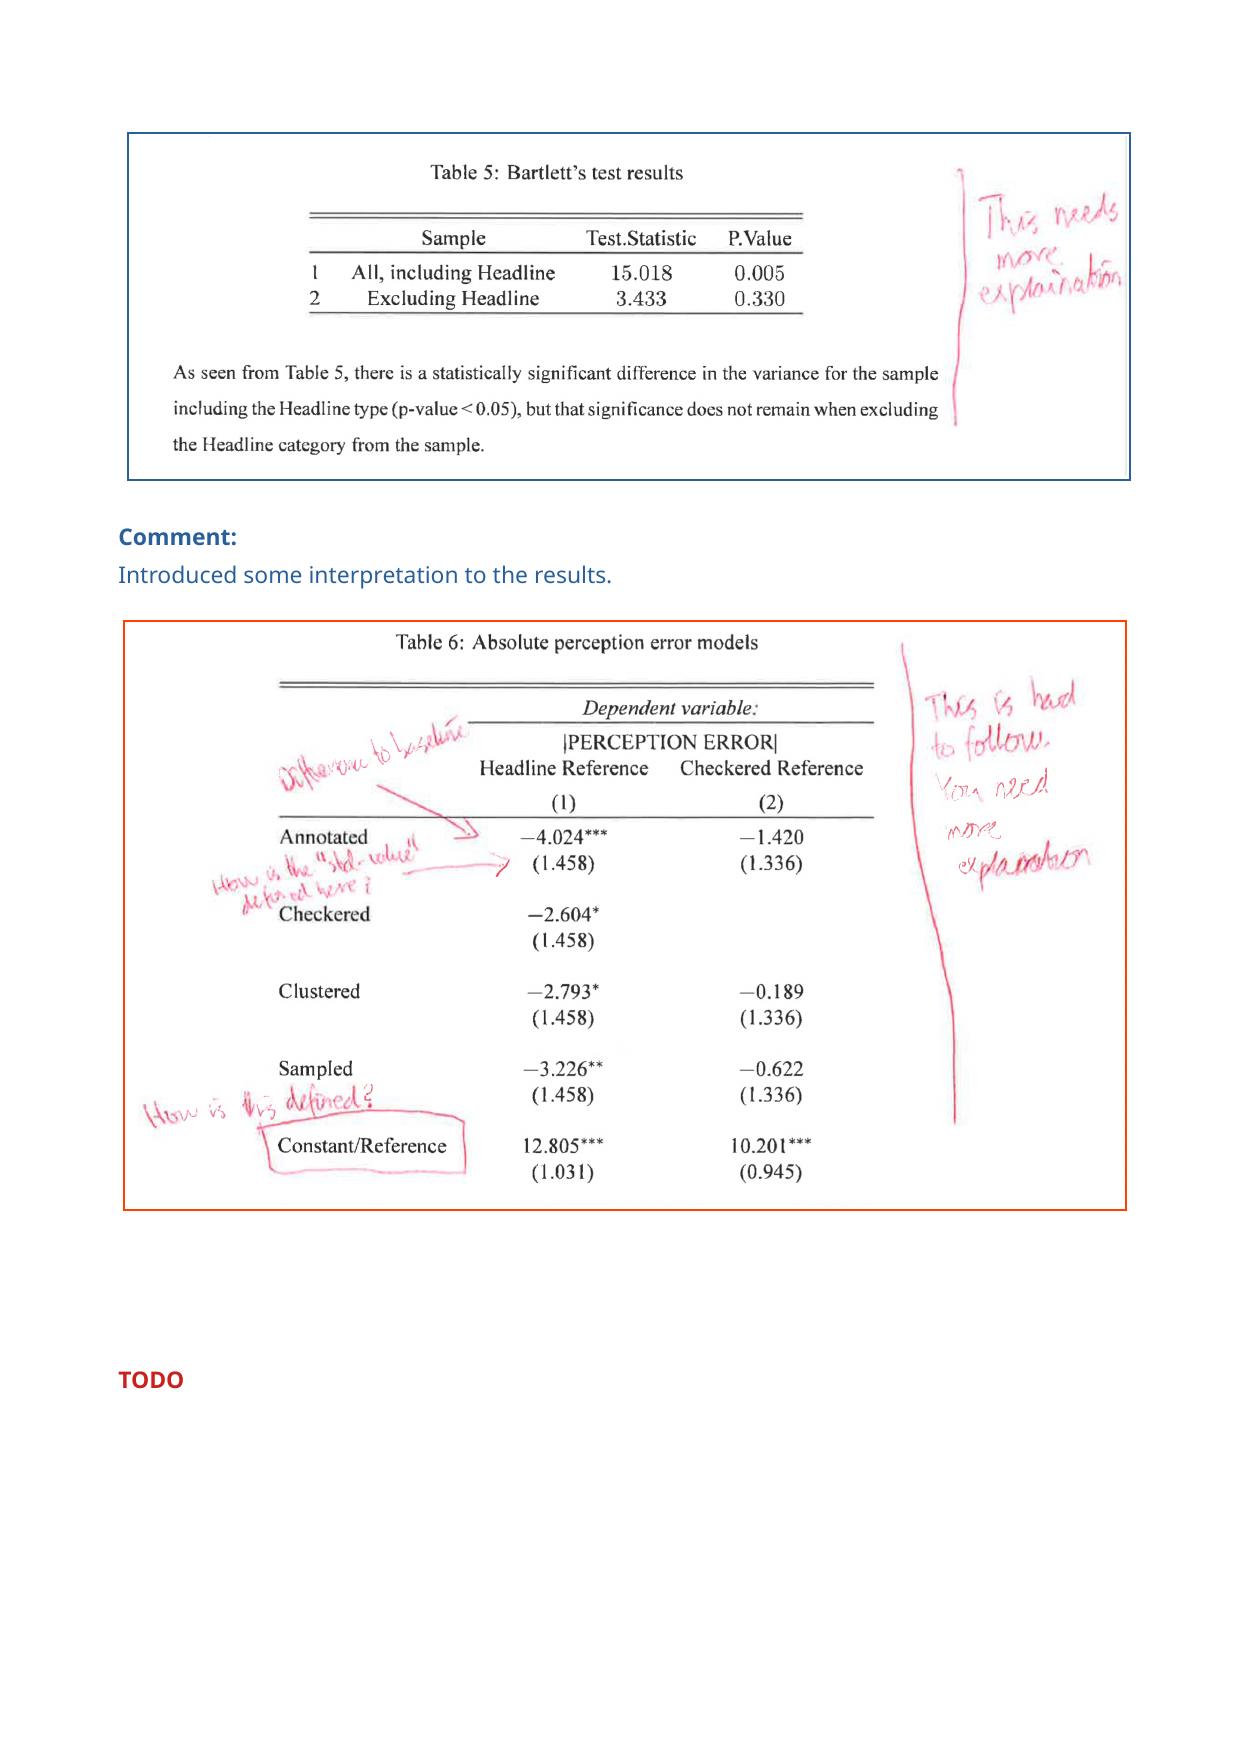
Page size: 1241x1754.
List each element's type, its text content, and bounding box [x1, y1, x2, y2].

text Introduced some interpretation to the results. [118, 552, 1122, 590]
text Comment: [118, 515, 1122, 552]
picture [128, 625, 1123, 1206]
text TODO [118, 1357, 1122, 1395]
picture [132, 136, 1127, 476]
